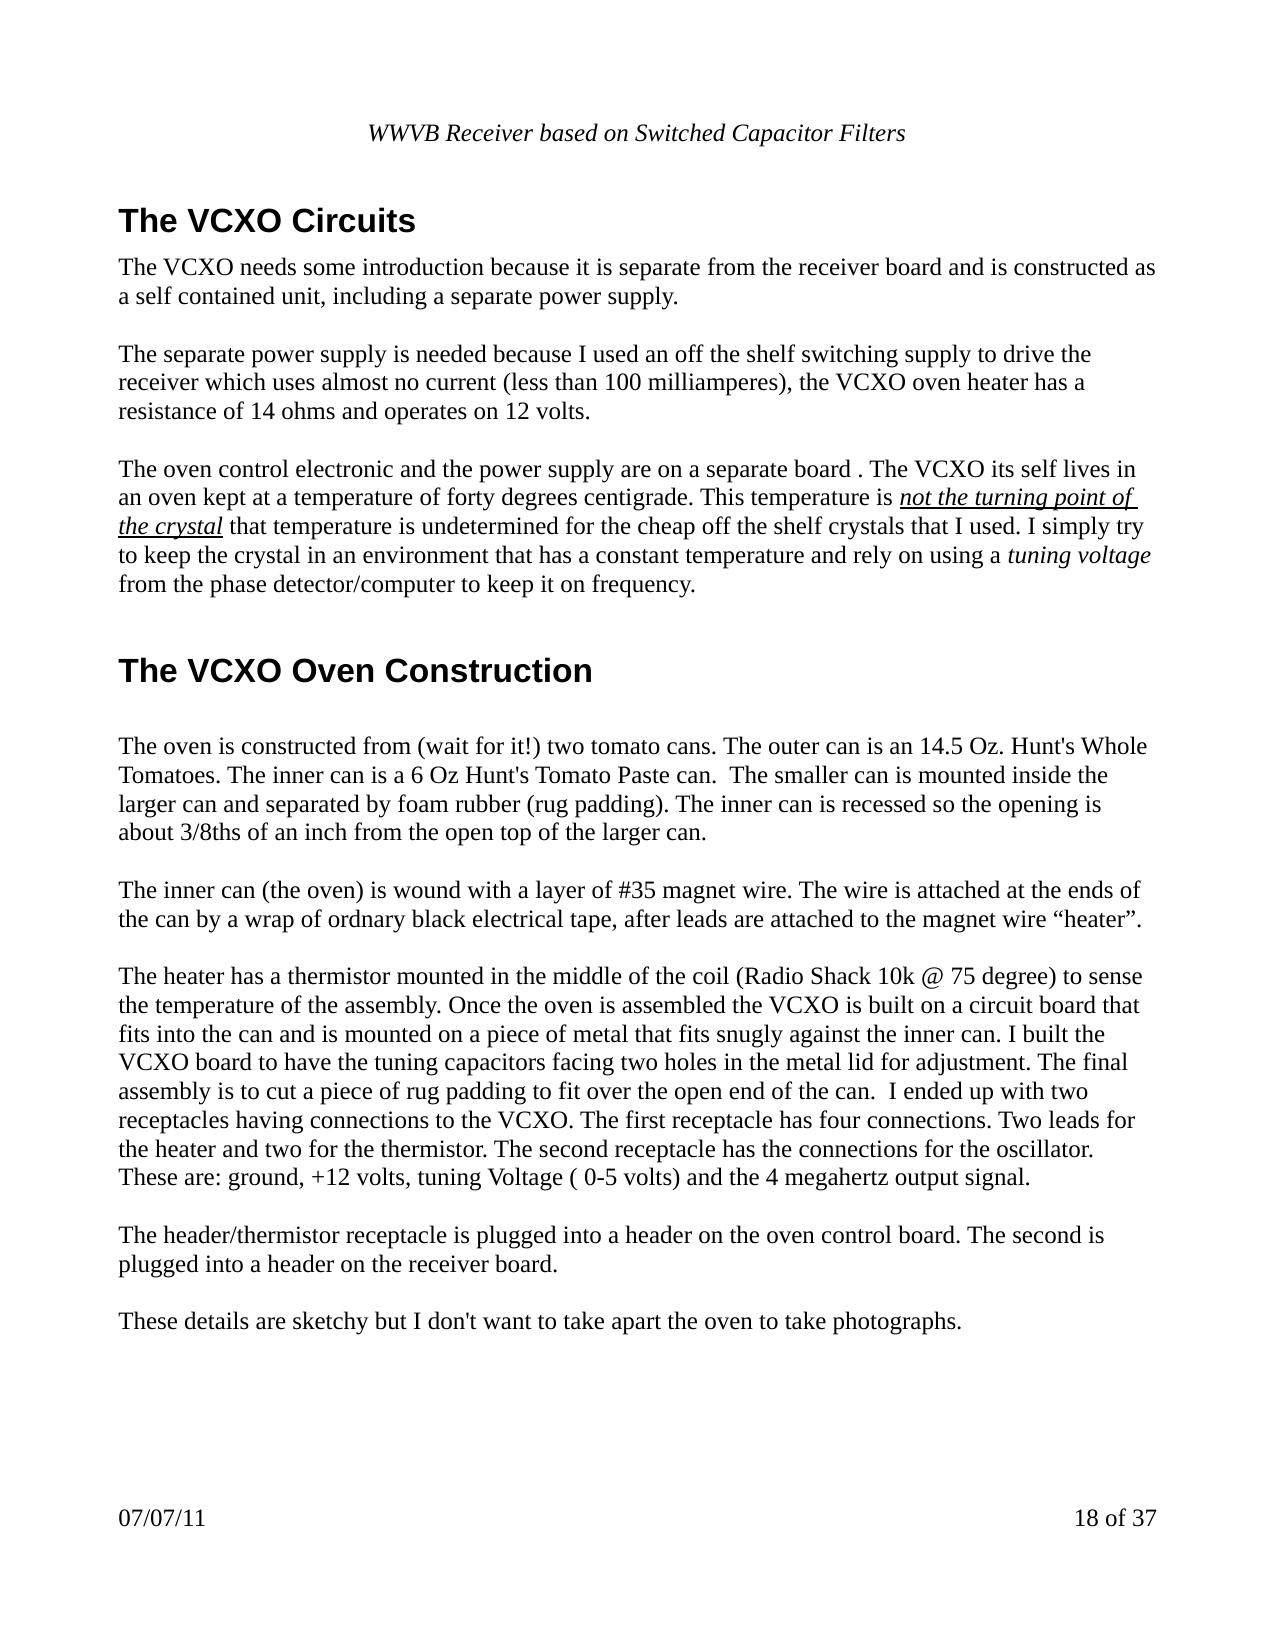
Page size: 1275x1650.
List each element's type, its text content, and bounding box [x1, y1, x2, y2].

text The VCXO needs some introduction because it is separate from the receiver board and is constructed as a self contained unit, including a separate power supply. [118, 252, 1157, 310]
text The oven is constructed from (wait for it!) two tomato cans. The outer can is an 14.5 Oz. Hunt's Whole Tomatoes. The inner can is a 6 Oz Hunt's Tomato Paste can. The smaller can is mounted inside the larger can and separated by foam rubber (rug padding). The inner can is recessed so the opening is about 3/8ths of an inch from the open top of the larger can. [118, 731, 1157, 846]
subtitle The VCXO Oven Construction [118, 651, 1157, 690]
text The separate power supply is needed because I used an off the shelf switching supply to drive the receiver which uses almost no current (less than 100 milliamperes), the VCXO oven heater has a resistance of 14 ohms and operates on 12 volts. [118, 339, 1157, 425]
text The oven control electronic and the power supply are on a separate board . The VCXO its self lives in an oven kept at a temperature of forty degrees centigrade. This temperature is not the turning point of the crystal that temperature is undetermined for the cheap off the shelf crystals that I used. I simply try to keep the crystal in an environment that has a constant temperature and rely on using a tuning voltage from the phase detector/computer to keep it on frequency. [118, 454, 1157, 597]
text The heater has a thermistor mounted in the middle of the coil (Radio Shack 10k @ 75 degree) to sense the temperature of the assembly. Once the oven is assembled the VCXO is built on a circuit board that fits into the can and is mounted on a piece of metal that fits snugly against the inner can. I built the VCXO board to have the tuning capacitors facing two holes in the metal lid for adjustment. The final assembly is to cut a piece of rug padding to fit over the open end of the can. I ended up with two receptacles having connections to the VCXO. The first receptacle has four connections. Two leads for the heater and two for the thermistor. The second receptacle has the connections for the oscillator. These are: ground, +12 volts, tuning Voltage ( 0-5 volts) and the 4 megahertz output signal. [118, 961, 1157, 1191]
text These details are sketchy but I don't want to take apart the oven to take photographs. [118, 1306, 1157, 1335]
text The inner can (the oven) is wound with a layer of #35 magnet wire. The wire is attached at the ends of the can by a wrap of ordnary black electrical tape, after leads are attached to the magnet wire “heater”. [118, 875, 1157, 932]
text The header/thermistor receptacle is plugged into a header on the oven control board. The second is plugged into a header on the receiver board. [118, 1220, 1157, 1277]
subtitle The VCXO Circuits [118, 201, 1157, 240]
